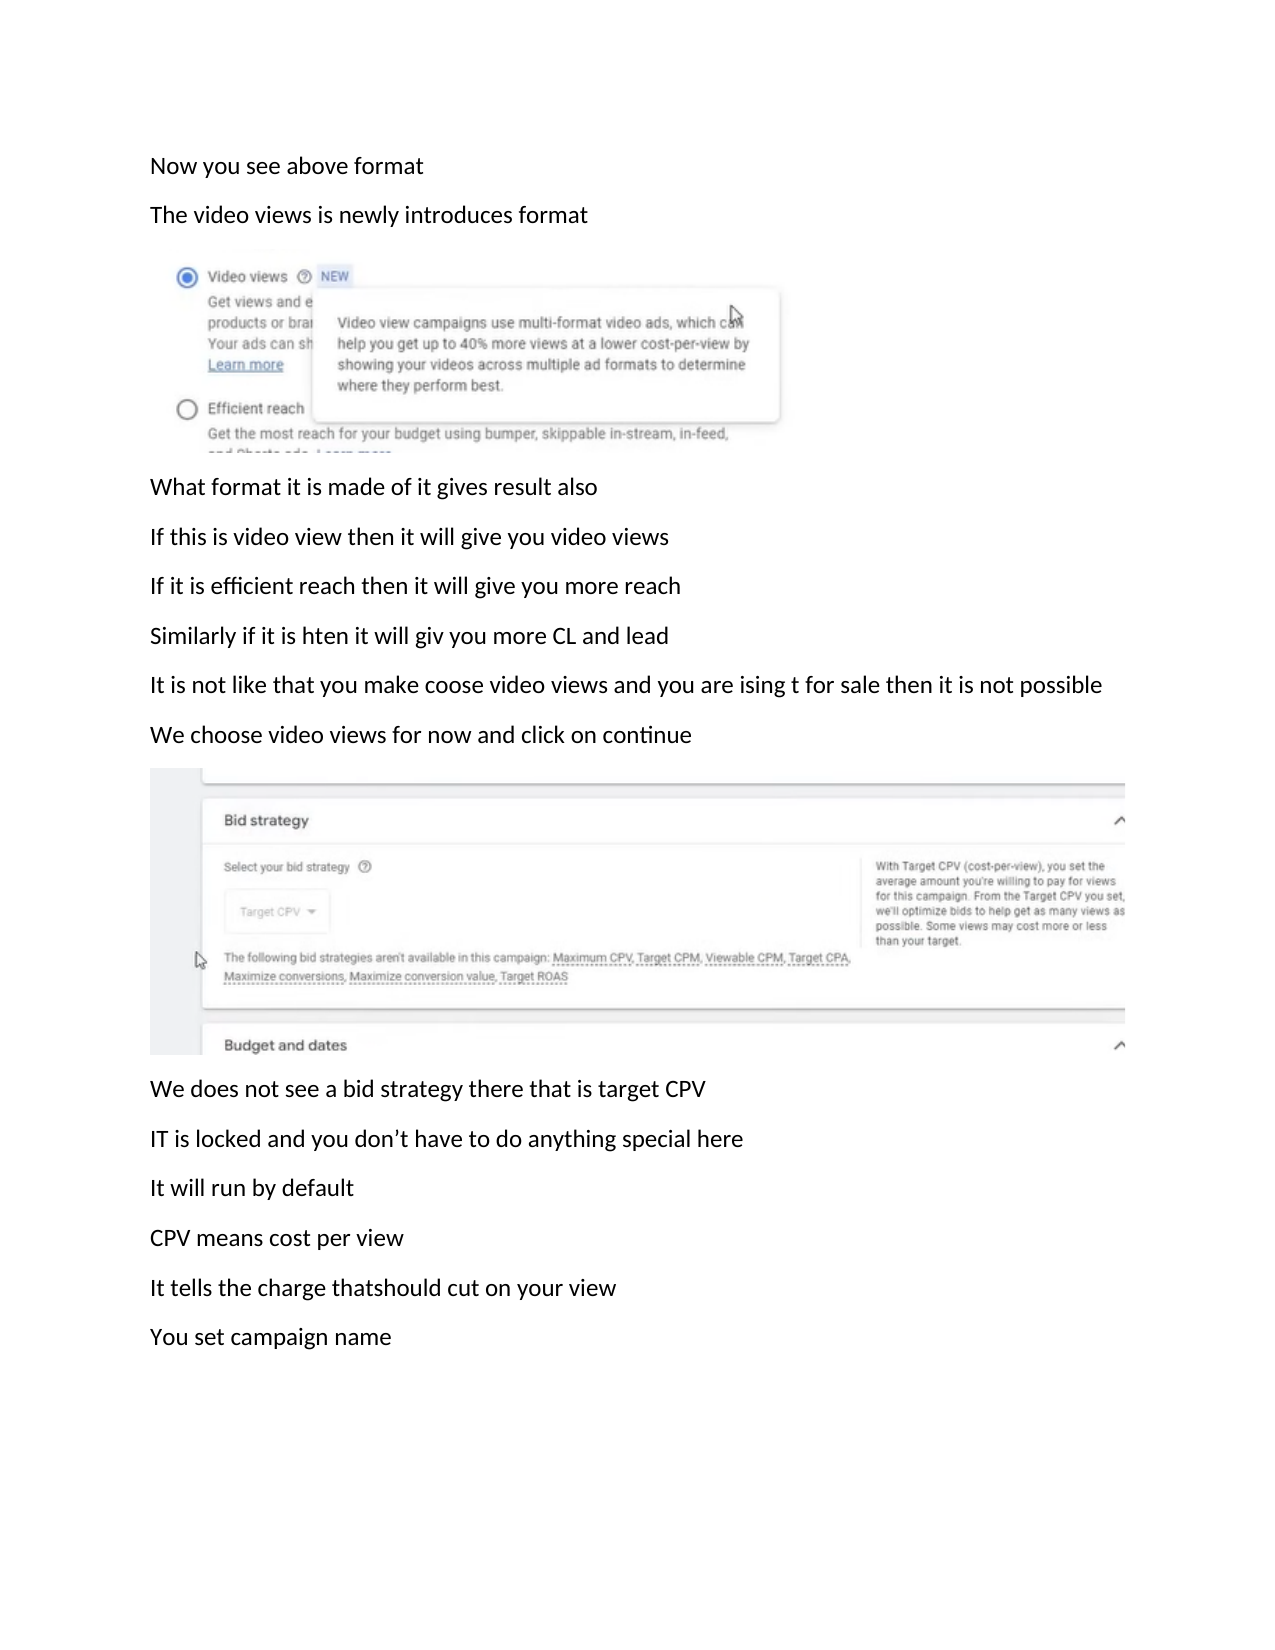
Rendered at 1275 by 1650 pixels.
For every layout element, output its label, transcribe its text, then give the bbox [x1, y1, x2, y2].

text You set campaign name [150, 1321, 1125, 1352]
text It is not like that you make coose video views and you are ising t for sale then it is not possible [150, 669, 1125, 700]
text We does not see a bid strategy there that is target CPV [150, 1073, 1125, 1104]
text If it is efficient reach then it will give you more reach [150, 570, 1125, 601]
picture [150, 768, 1125, 1055]
text If this is video view then it will give you video views [150, 521, 1125, 551]
text What format it is made of it gives result also [150, 471, 1125, 502]
text It will run by default [150, 1173, 1125, 1203]
picture [150, 249, 830, 453]
text It tells the charge thatshould cut on your view [150, 1272, 1125, 1302]
text CPV means cost per view [150, 1222, 1125, 1253]
text Now you see above format [150, 150, 1125, 181]
text IT is locked and you don’t have to do anything special here [150, 1123, 1125, 1153]
text Similarly if it is hten it will giv you more CL and lead [150, 620, 1125, 650]
text We choose video views for now and click on continue [150, 719, 1125, 749]
text The video views is newly introduces format [150, 199, 1125, 230]
